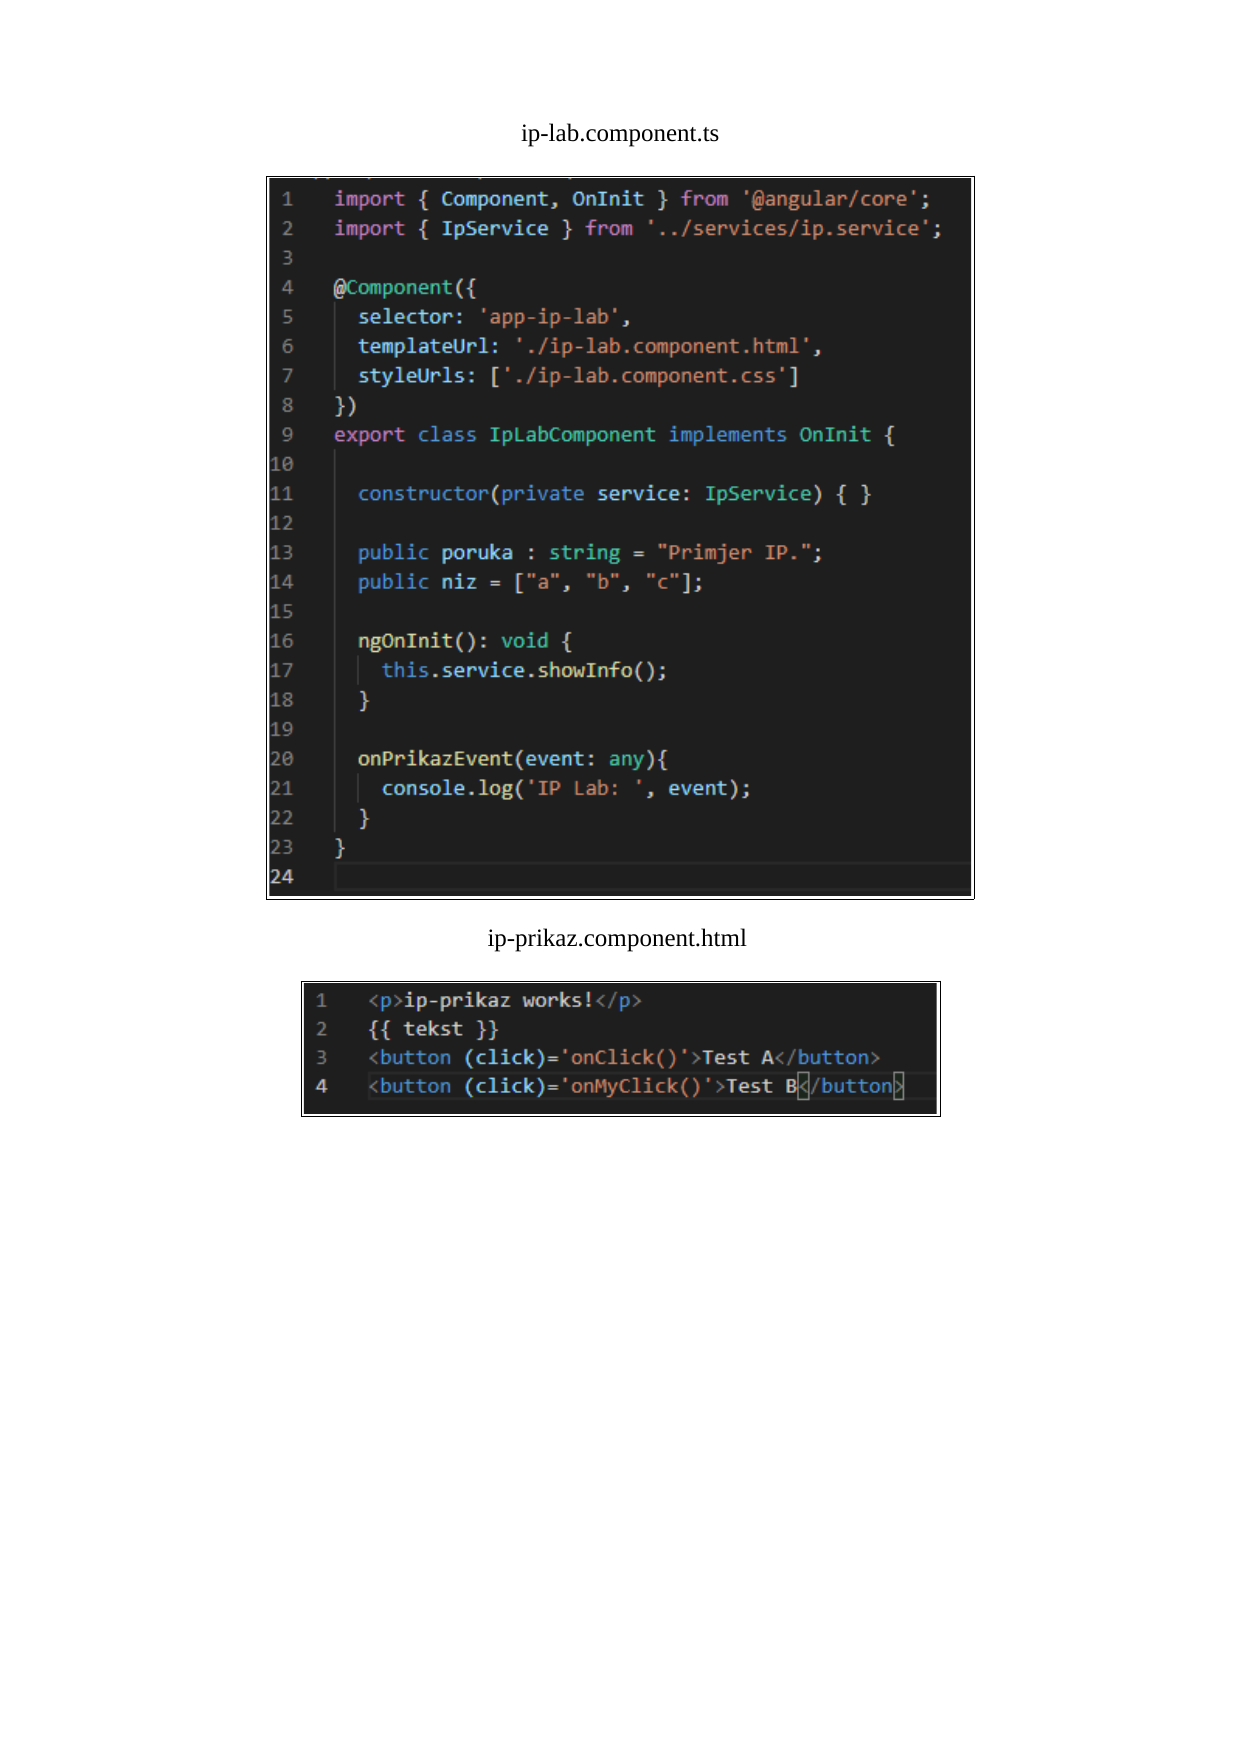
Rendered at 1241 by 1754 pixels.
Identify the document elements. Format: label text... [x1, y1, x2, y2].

picture [269, 178, 972, 896]
text ip-lab.component.ts [118, 118, 1122, 147]
text ip-prikaz.component.html [118, 923, 1122, 952]
picture [303, 983, 937, 1114]
